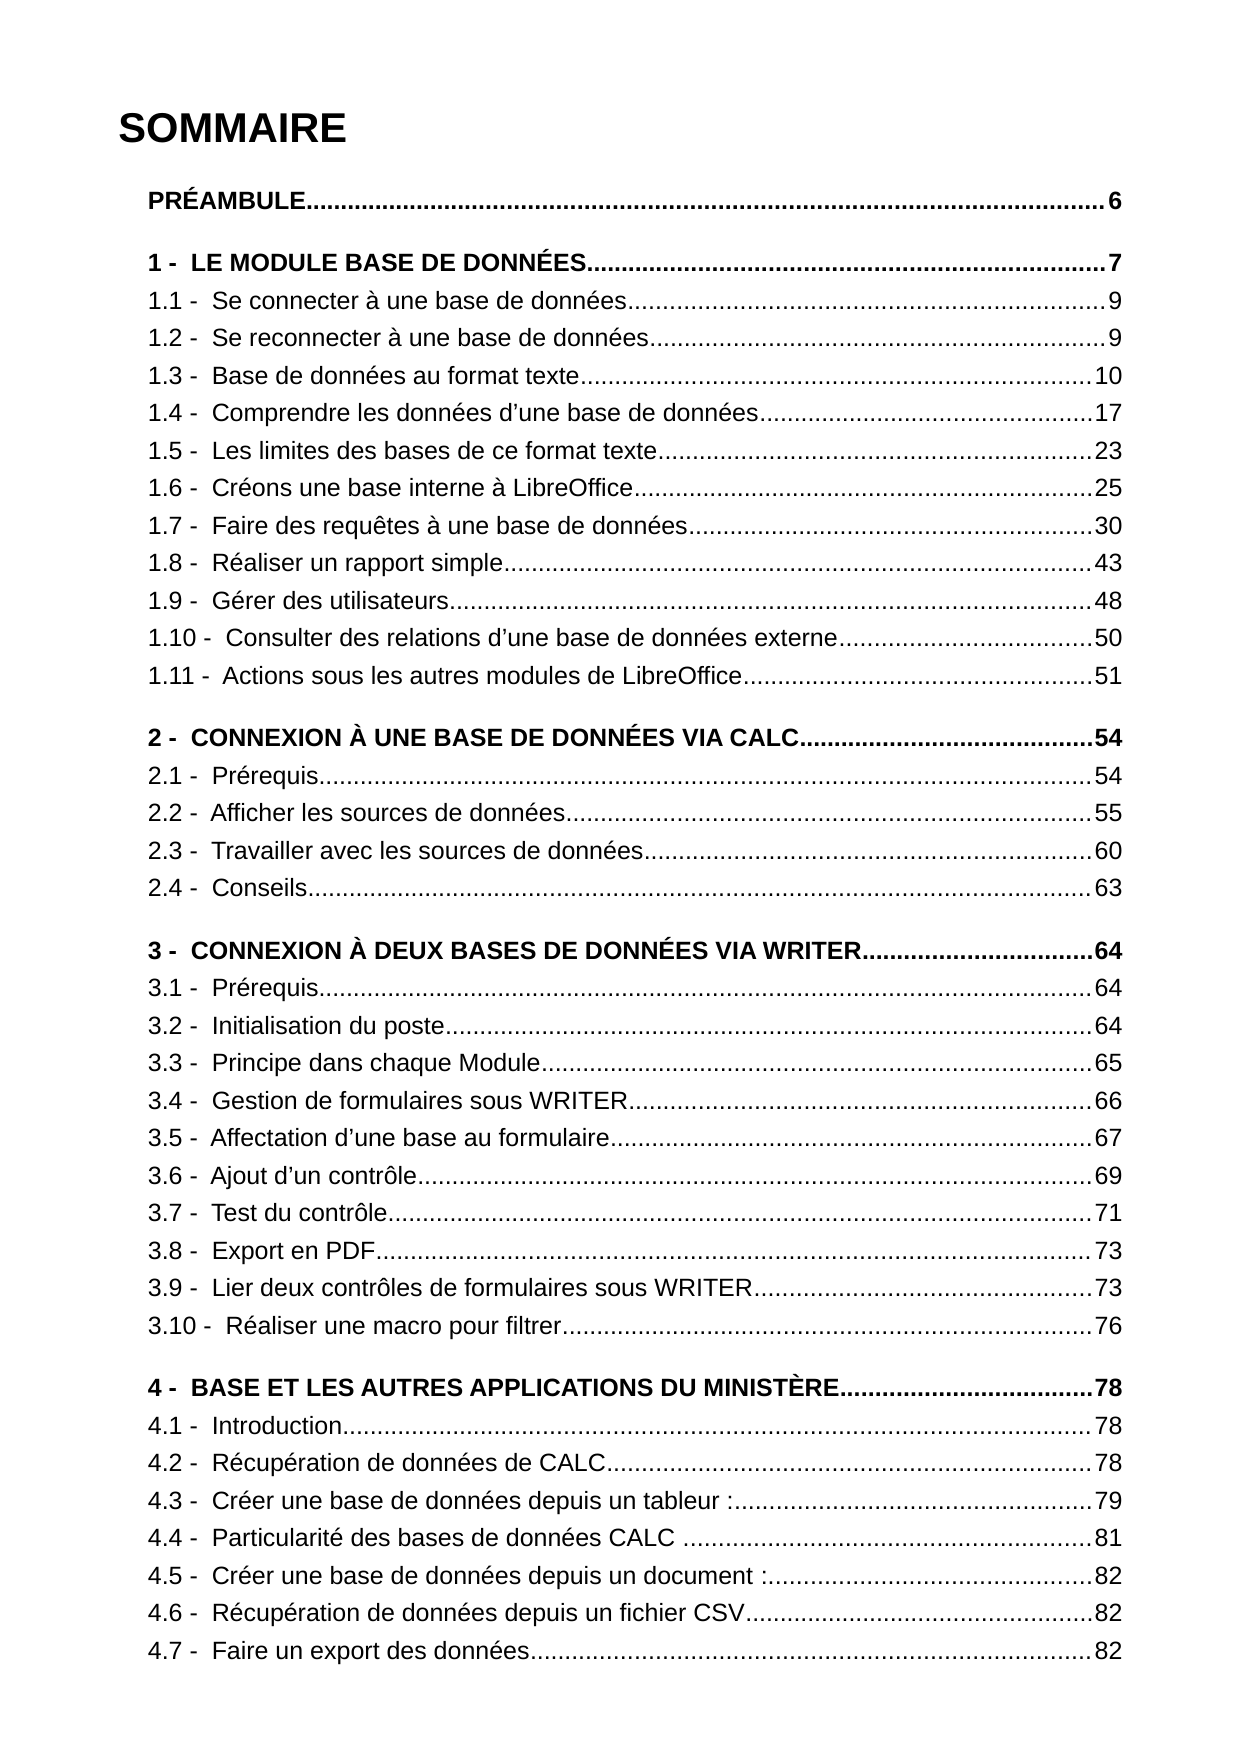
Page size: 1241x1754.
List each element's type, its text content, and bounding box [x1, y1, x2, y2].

subtitle 4 - Base et les autres applications du Ministère 78 [148, 1377, 1122, 1402]
text 4.2 - Récupération de données de CALC 78 [148, 1452, 1122, 1477]
text 2.1 - Prérequis 54 [148, 764, 1122, 789]
text 2.2 - Afficher les sources de données 55 [148, 802, 1122, 827]
text 1.4 - Comprendre les données d’une base de données 17 [148, 402, 1122, 427]
text 4.6 - Récupération de données depuis un fichier CSV 82 [148, 1602, 1122, 1627]
text 4.7 - Faire un export des données 82 [148, 1639, 1122, 1664]
subtitle 1 - Le module base de données 7 [148, 252, 1122, 277]
text 1.9 - Gérer des utilisateurs 48 [148, 589, 1122, 614]
text 1.7 - Faire des requêtes à une base de données 30 [148, 514, 1122, 539]
text 3.6 - Ajout d’un contrôle 69 [148, 1164, 1122, 1189]
text 2.4 - Conseils 63 [148, 877, 1122, 902]
subtitle Préambule 6 [148, 189, 1122, 214]
subtitle 3 - Connexion à deux bases de données via Writer 64 [148, 939, 1122, 964]
text 1.5 - Les limites des bases de ce format texte 23 [148, 439, 1122, 464]
text 1.10 - Consulter des relations d’une base de données externe 50 [148, 627, 1122, 652]
text 4.1 - Introduction 78 [148, 1414, 1122, 1439]
text 1.2 - Se reconnecter à une base de données 9 [148, 327, 1122, 352]
text 1.11 - Actions sous les autres modules de LibreOffice 51 [148, 664, 1122, 689]
text 3.10 - Réaliser une macro pour filtrer 76 [148, 1314, 1122, 1339]
text 4.5 - Créer une base de données depuis un document : 82 [148, 1564, 1122, 1589]
text 3.1 - Prérequis 64 [148, 977, 1122, 1002]
text 1.8 - Réaliser un rapport simple 43 [148, 552, 1122, 577]
text 3.2 - Initialisation du poste 64 [148, 1014, 1122, 1039]
text 1.6 - Créons une base interne à LibreOffice 25 [148, 477, 1122, 502]
text 3.5 - Affectation d’une base au formulaire 67 [148, 1127, 1122, 1152]
subtitle 2 - Connexion à une base de données via CALC 54 [148, 727, 1122, 752]
text 4.3 - Créer une base de données depuis un tableur : 79 [148, 1489, 1122, 1514]
text 3.3 - Principe dans chaque Module 65 [148, 1052, 1122, 1077]
text 3.9 - Lier deux contrôles de formulaires sous WRITER 73 [148, 1277, 1122, 1302]
text 3.4 - Gestion de formulaires sous WRITER 66 [148, 1089, 1122, 1114]
text 3.7 - Test du contrôle 71 [148, 1202, 1122, 1227]
text 3.8 - Export en PDF 73 [148, 1239, 1122, 1264]
text 1.3 - Base de données au format texte 10 [148, 364, 1122, 389]
text 1.1 - Se connecter à une base de données 9 [148, 289, 1122, 314]
text 4.4 - Particularité des bases de données CALC 81 [148, 1527, 1122, 1552]
subtitle SOMMAIRE [118, 104, 1122, 152]
text 2.3 - Travailler avec les sources de données 60 [148, 839, 1122, 864]
